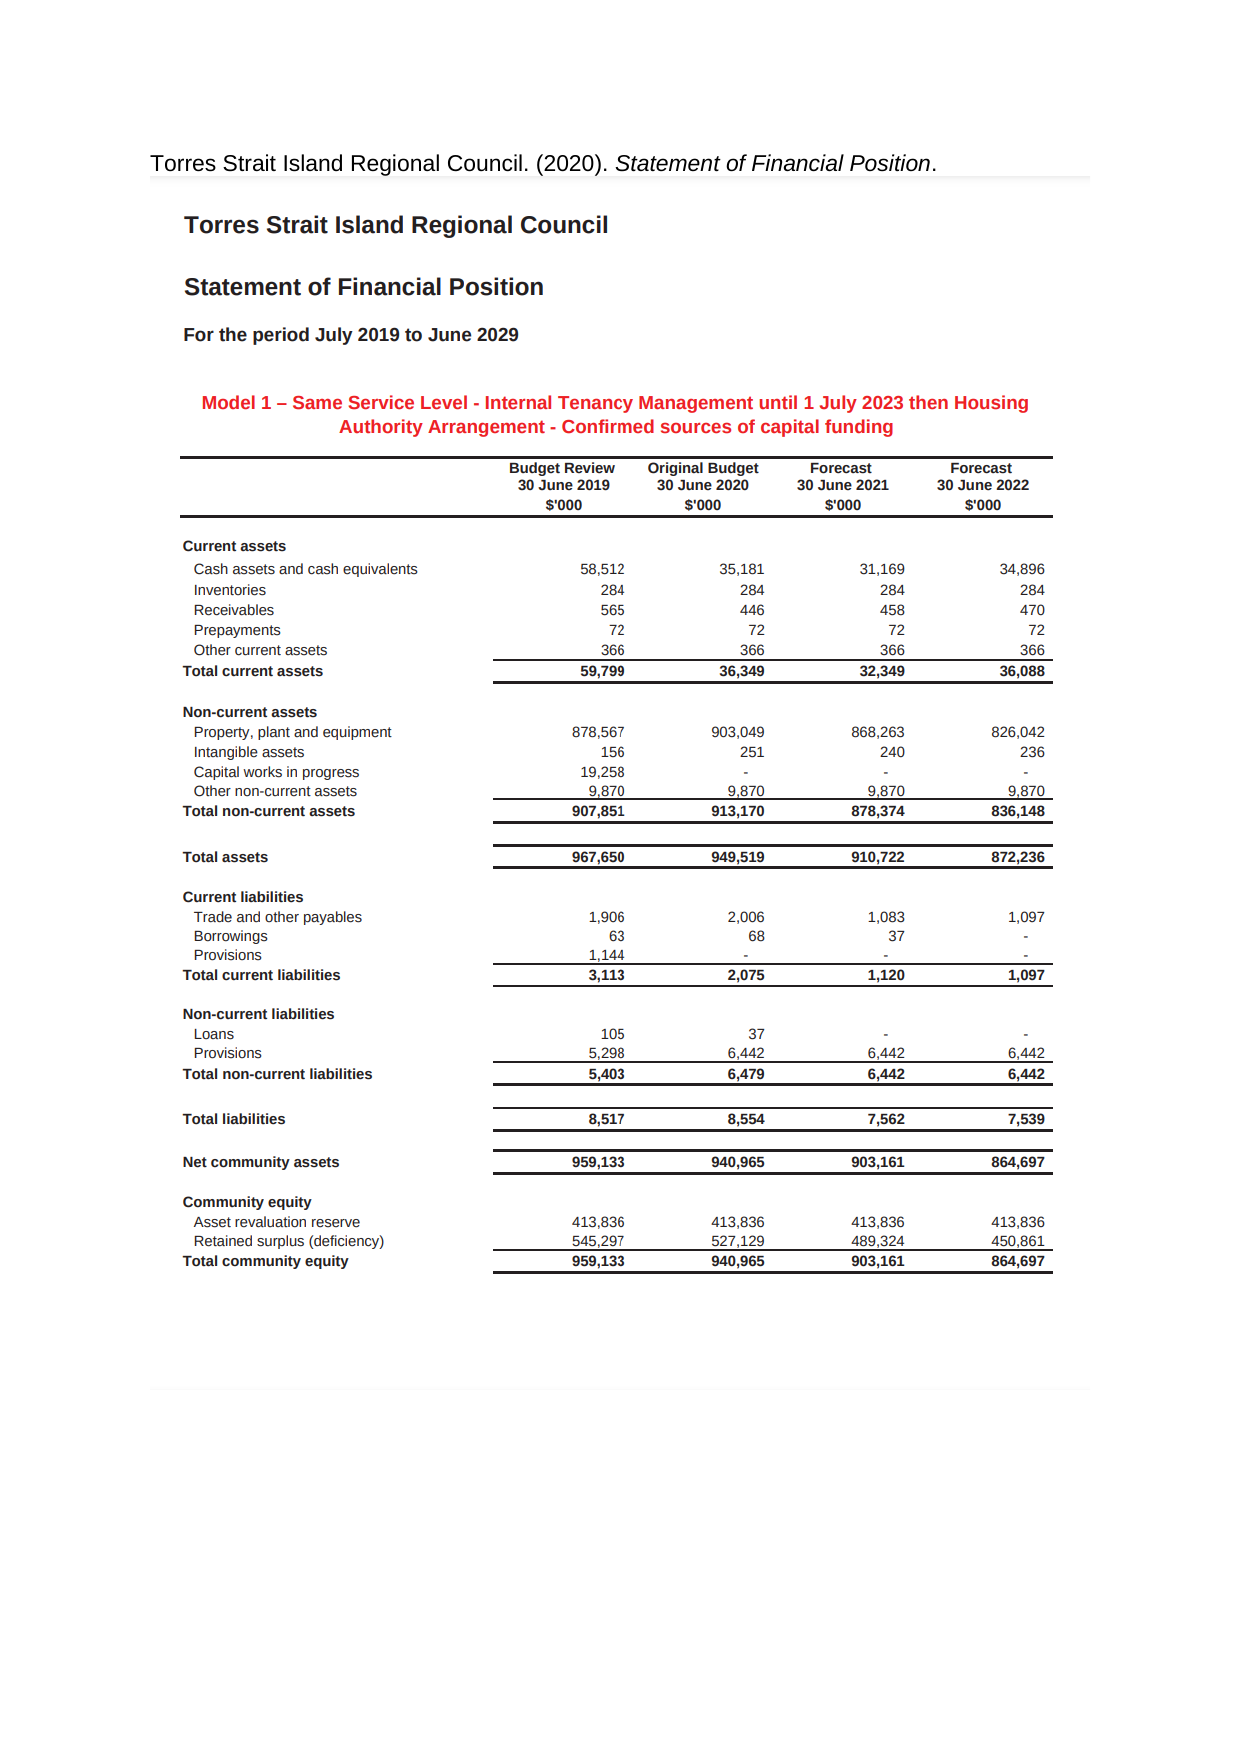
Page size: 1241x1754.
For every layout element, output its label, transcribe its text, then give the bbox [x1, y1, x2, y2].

text Torres Strait Island Regional Council. (2020). Statement of Financial Position. [150, 150, 1090, 176]
picture [150, 176, 1091, 1390]
